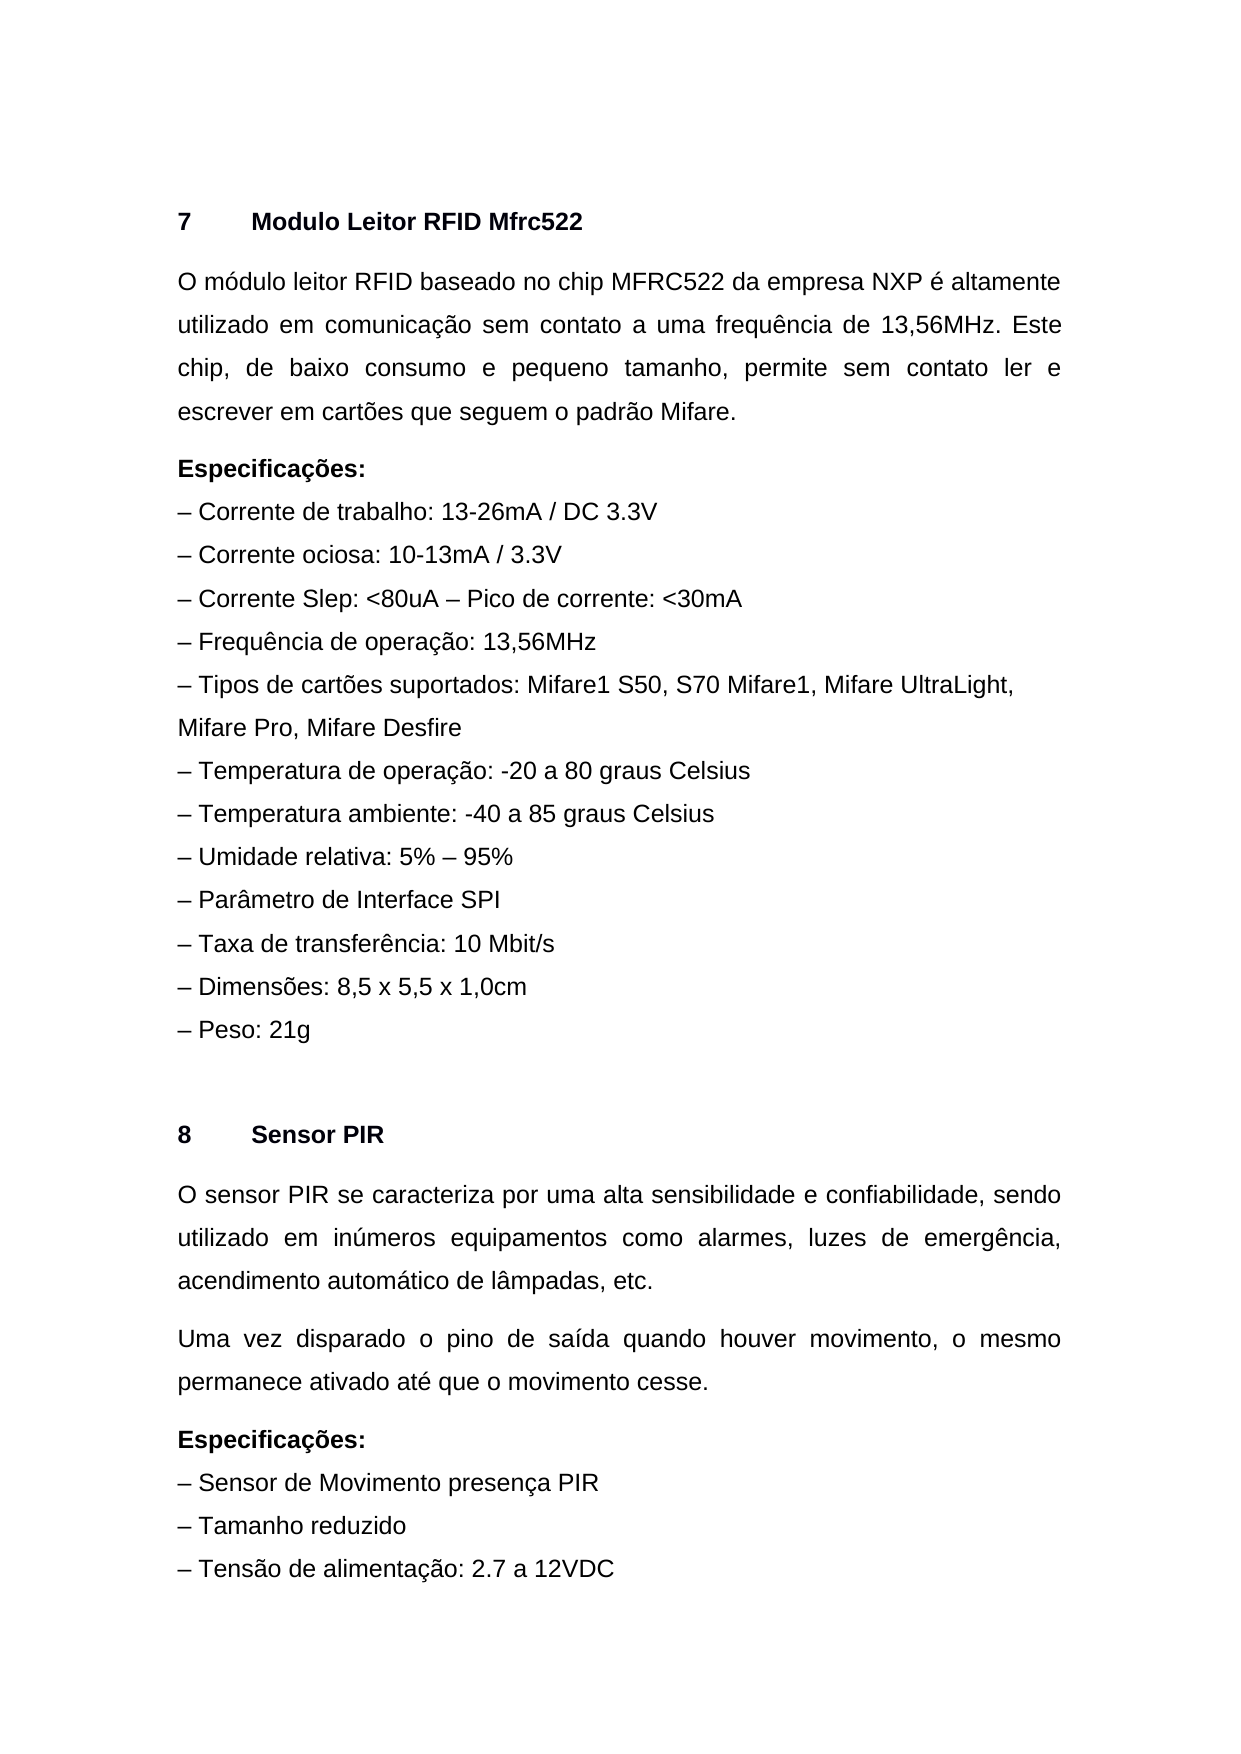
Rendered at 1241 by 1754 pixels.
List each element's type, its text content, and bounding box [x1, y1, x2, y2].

text O sensor PIR se caracteriza por uma alta sensibilidade e confiabilidade, sendo utilizado em inúmeros equipamentos como alarmes, luzes de emergência, acendimento automático de lâmpadas, etc. [177, 1180, 1063, 1295]
text Especificações: – Sensor de Movimento presença PIR – Tamanho reduzido – Tensão de alimentação: 2.7 a 12VDC [177, 1425, 1063, 1583]
text 7 Modulo Leitor RFID Mfrc522 [177, 207, 1063, 236]
text 8 Sensor PIR [177, 1120, 1063, 1149]
text Especificações: – Corrente de trabalho: 13-26mA / DC 3.3V – Corrente ociosa: 10-13mA / 3.3V – Corrente Slep: <80uA – Pico de corrente: <30mA – Frequência de operação: 13,56MHz – Tipos de cartões suportados: Mifare1 S50, S70 Mifare1, Mifare UltraLight, Mifare Pro, Mifare Desfire – Temperatura de operação: -20 a 80 graus Celsius – Temperatura ambiente: -40 a 85 graus Celsius – Umidade relativa: 5% – 95% – Parâmetro de Interface SPI – Taxa de transferência: 10 Mbit/s – Dimensões: 8,5 x 5,5 x 1,0cm – Peso: 21g [177, 454, 1063, 1044]
text Uma vez disparado o pino de saída quando houver movimento, o mesmo permanece ativado até que o movimento cesse. [177, 1324, 1063, 1396]
text O módulo leitor RFID baseado no chip MFRC522 da empresa NXP é altamente utilizado em comunicação sem contato a uma frequência de 13,56MHz. Este chip, de baixo consumo e pequeno tamanho, permite sem contato ler e escrever em cartões que seguem o padrão Mifare. [177, 267, 1063, 425]
